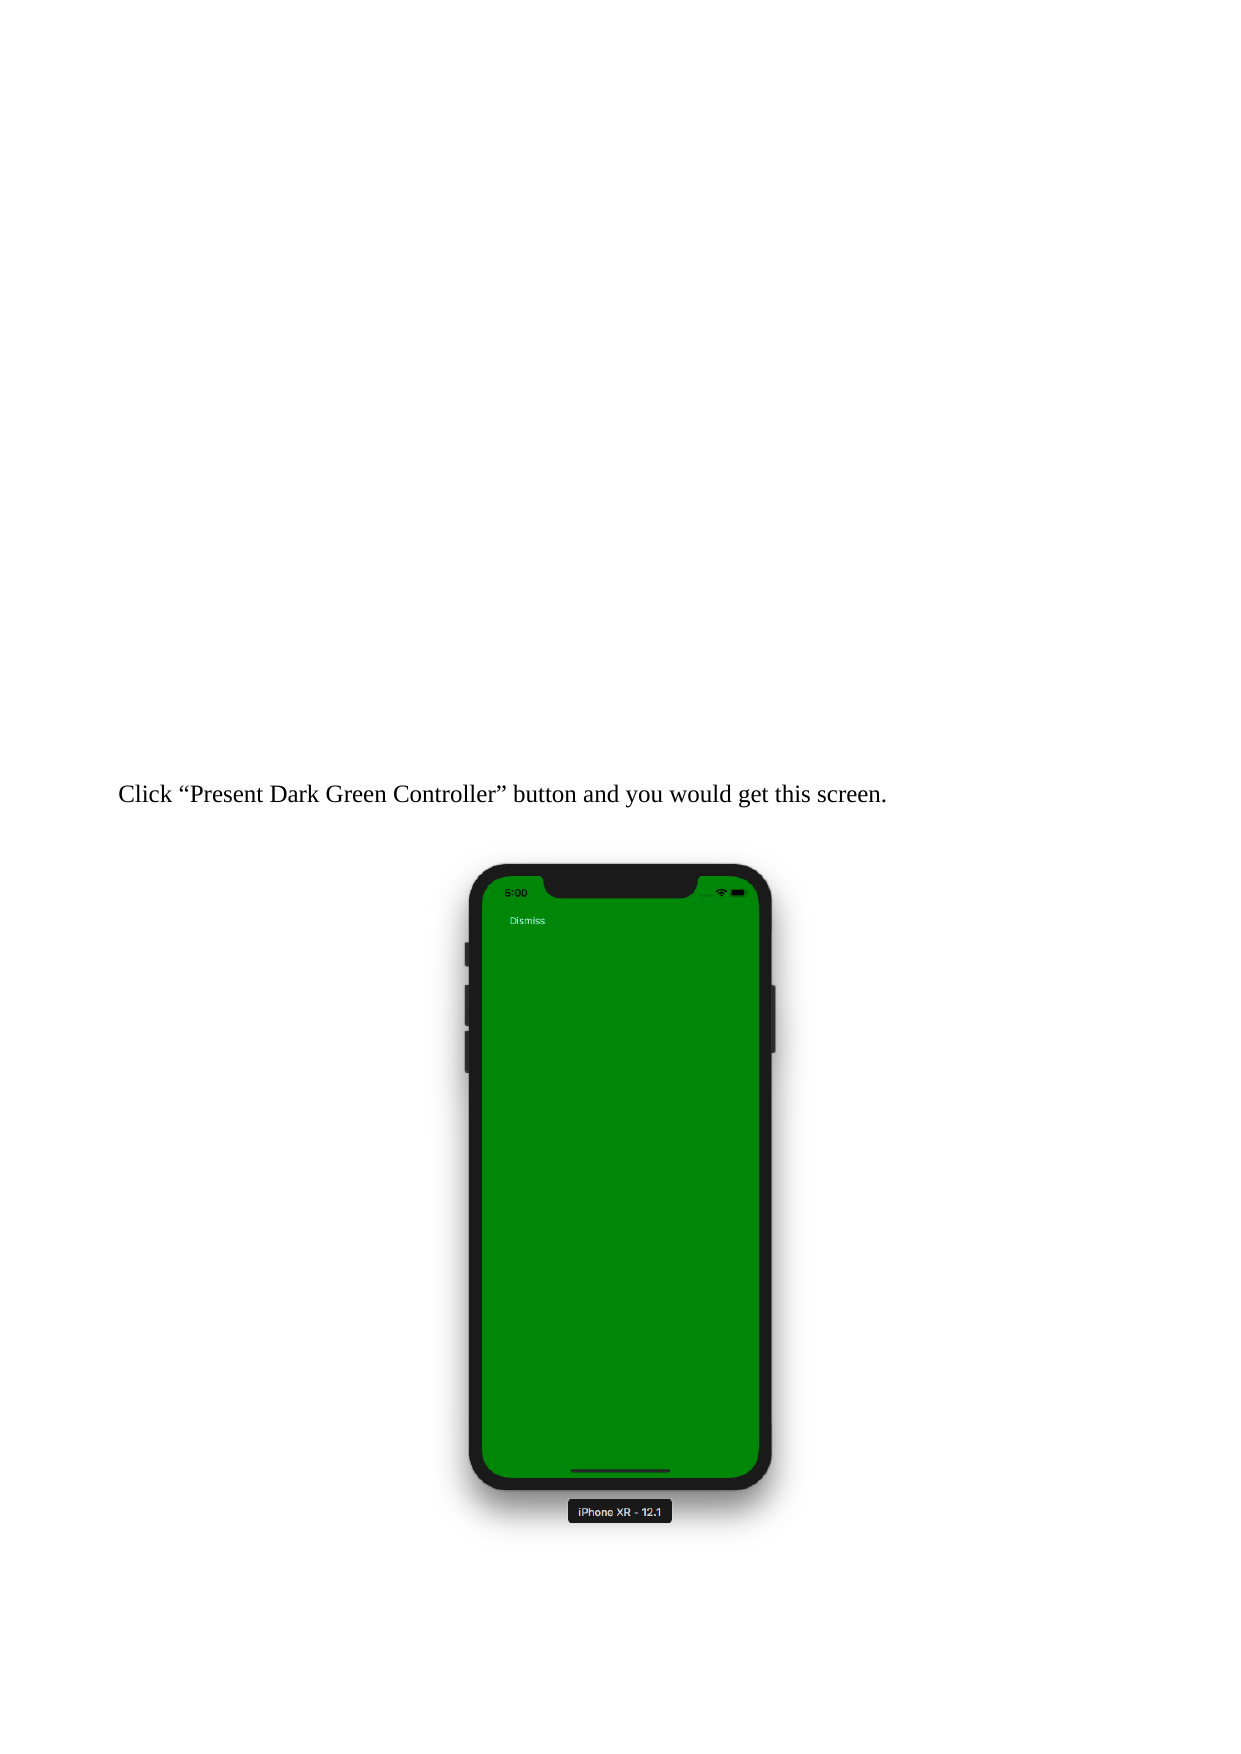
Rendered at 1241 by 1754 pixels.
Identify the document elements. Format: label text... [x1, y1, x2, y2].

text Click “Present Dark Green Controller” button and you would get this screen. [118, 779, 1122, 808]
picture [415, 836, 825, 1557]
